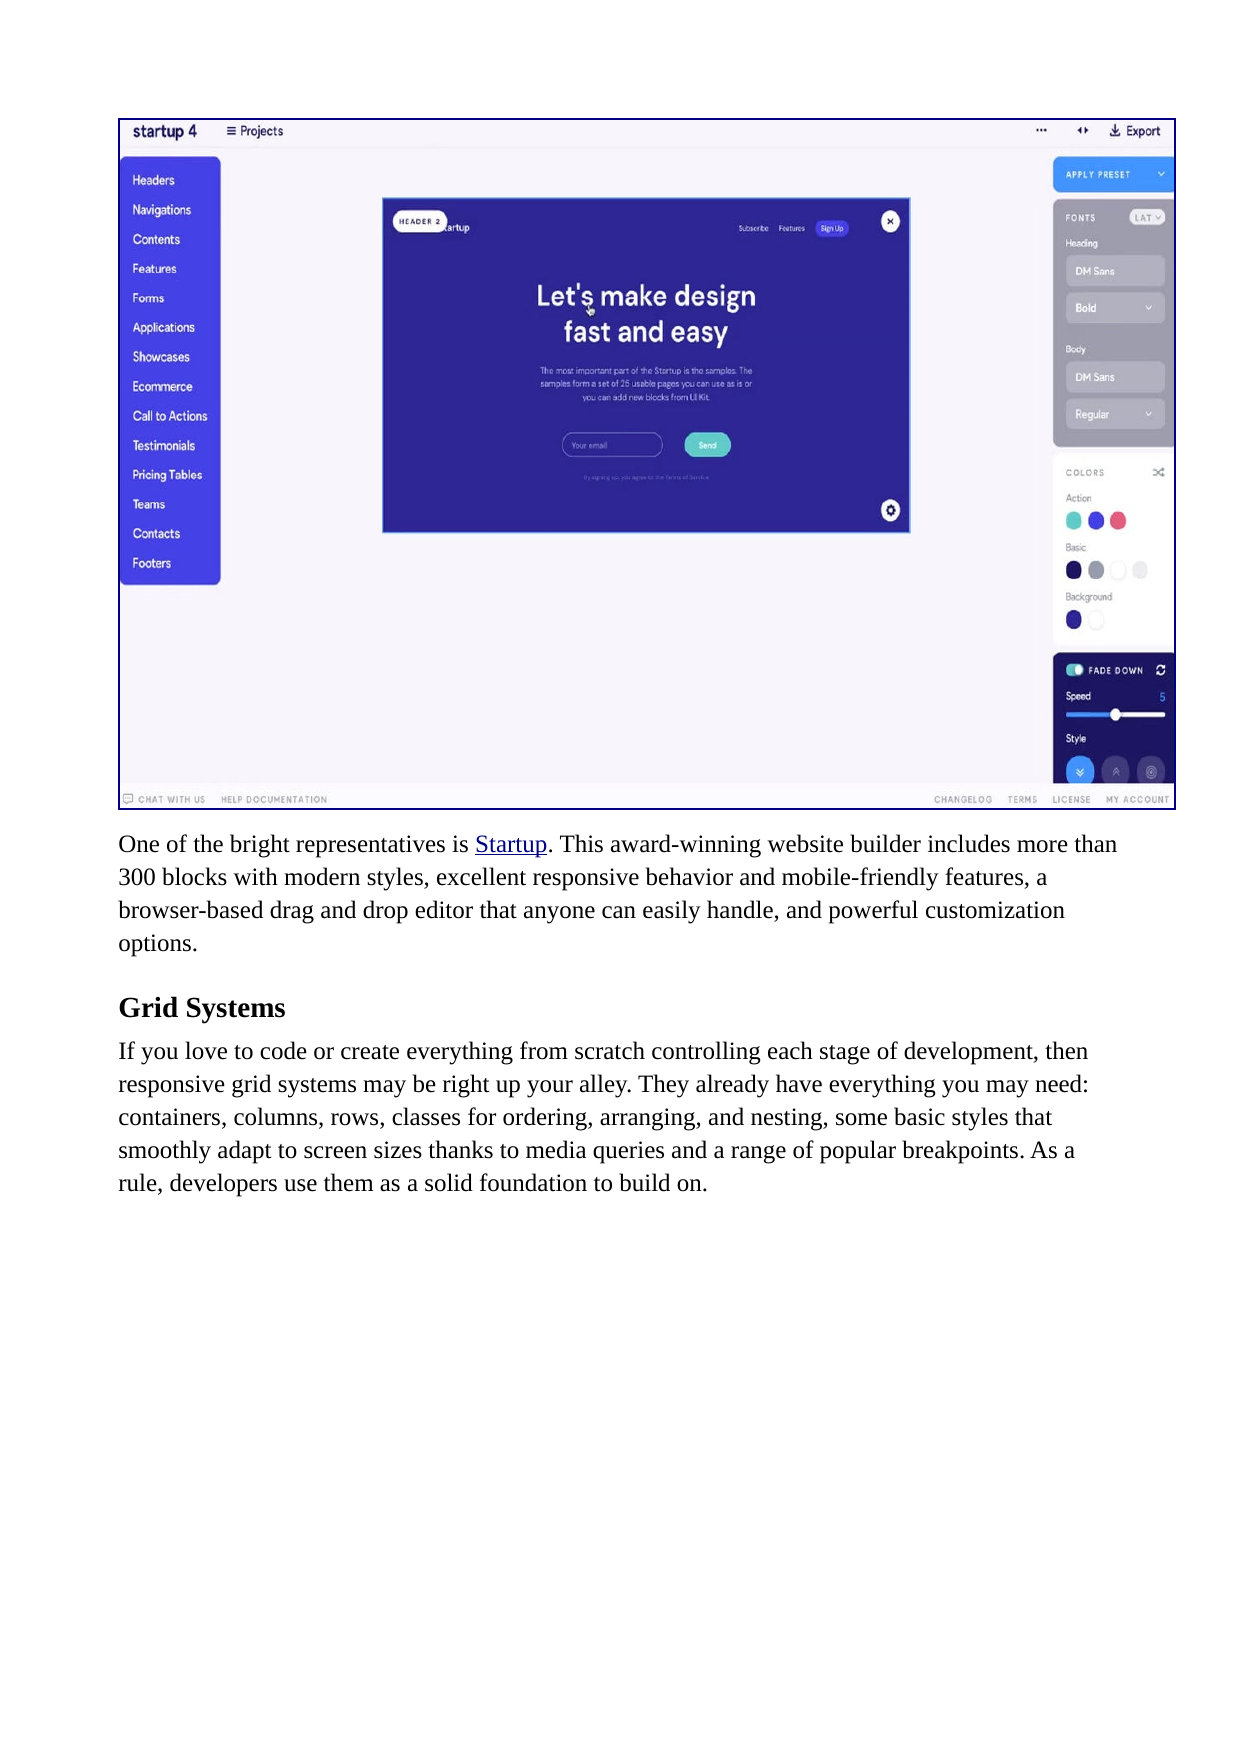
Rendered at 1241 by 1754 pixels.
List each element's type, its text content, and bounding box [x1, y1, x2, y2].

picture [120, 120, 1174, 808]
subtitle Grid Systems [118, 990, 1122, 1023]
text If you love to code or create everything from scratch controlling each stage of development, then responsive grid systems may be right up your alley. They already have everything you may need: containers, columns, rows, classes for ordering, arranging, and nesting, some basic styles that smoothly adapt to screen sizes thanks to media queries and a range of popular breakpoints. As a rule, developers use them as a solid foundation to build on. [118, 1036, 1122, 1197]
text One of the bright representatives is Startup. This award-winning website builder includes more than 300 blocks with modern styles, excellent responsive behavior and mobile-friendly features, a browser-based drag and drop editor that anyone can easily handle, and powerful customization options. [118, 829, 1122, 956]
